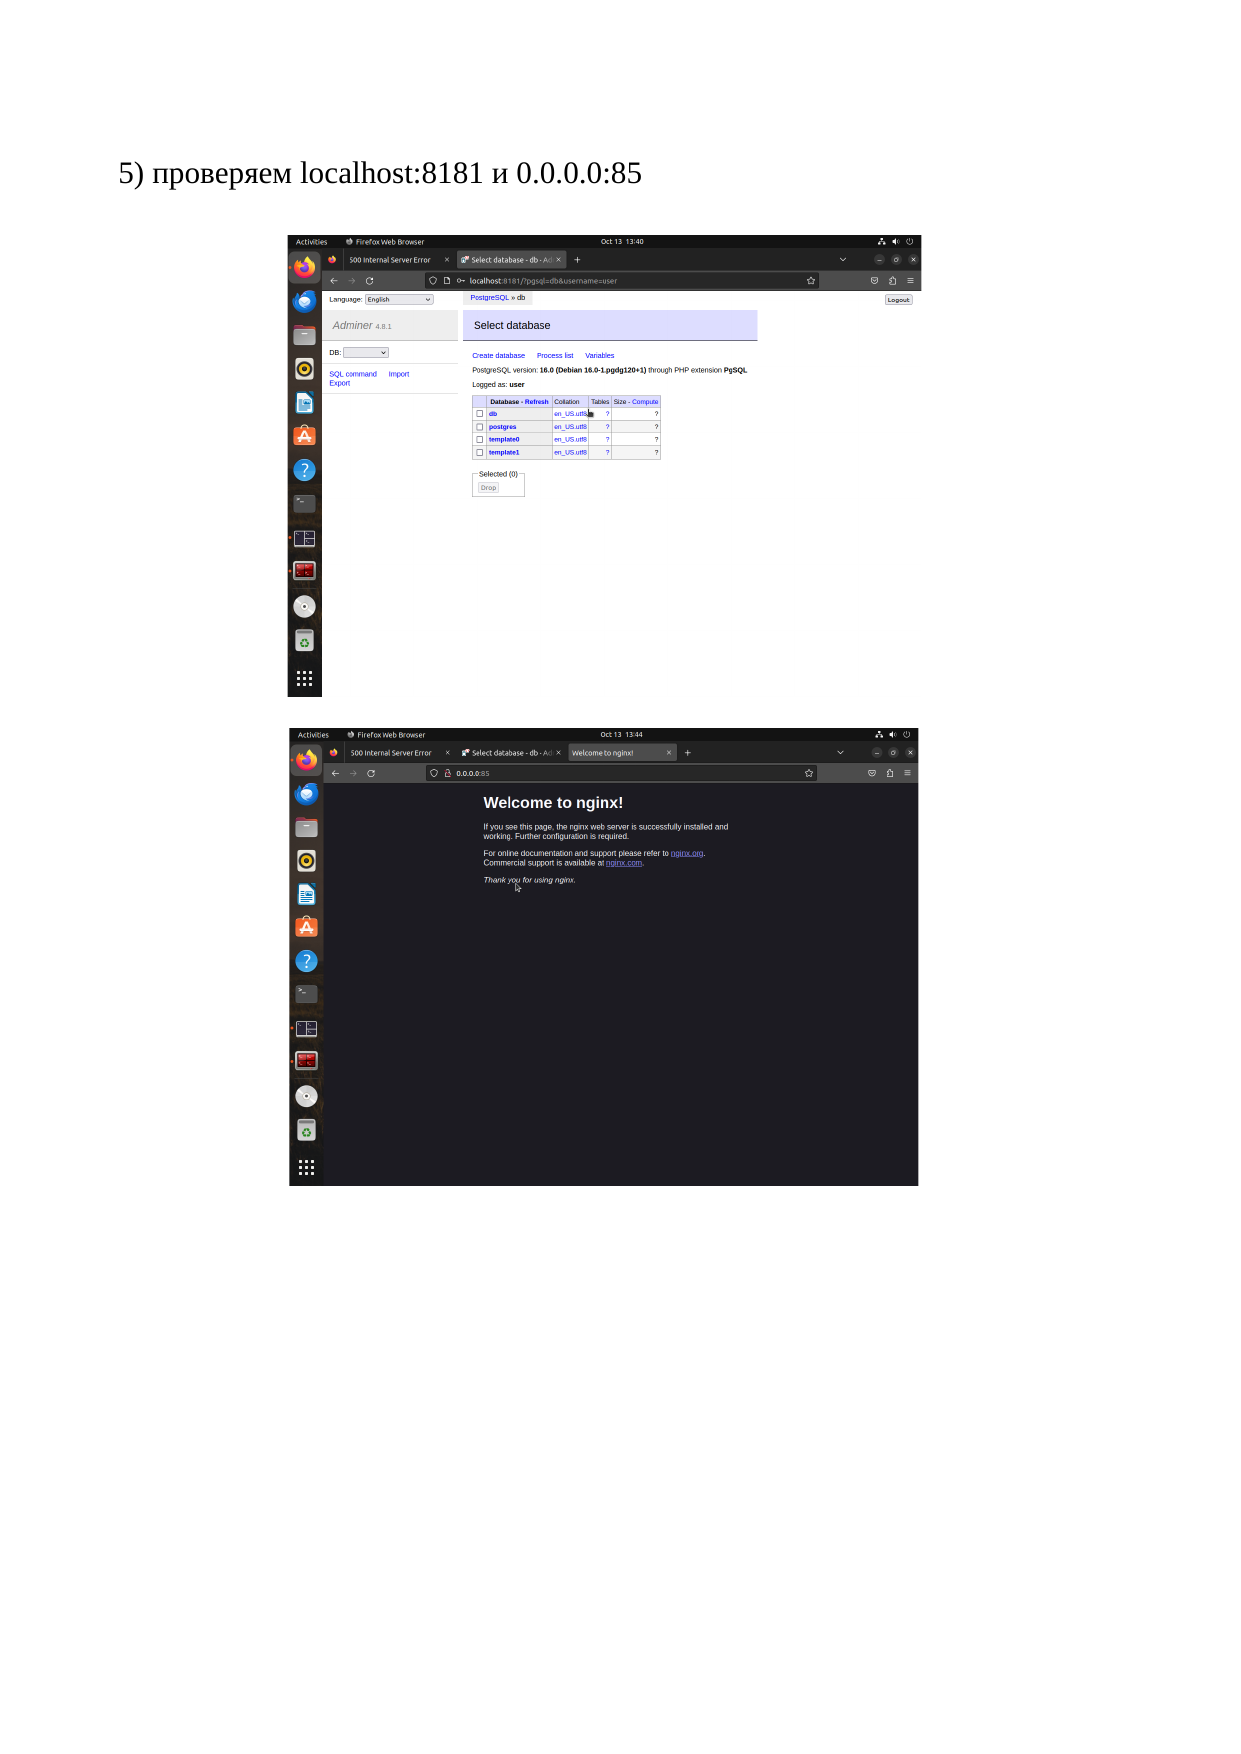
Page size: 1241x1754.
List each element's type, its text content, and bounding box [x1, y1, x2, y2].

picture [287, 235, 922, 697]
text 5) проверяем localhost:8181 и 0.0.0.0:85 [118, 154, 1122, 190]
picture [289, 728, 919, 1186]
